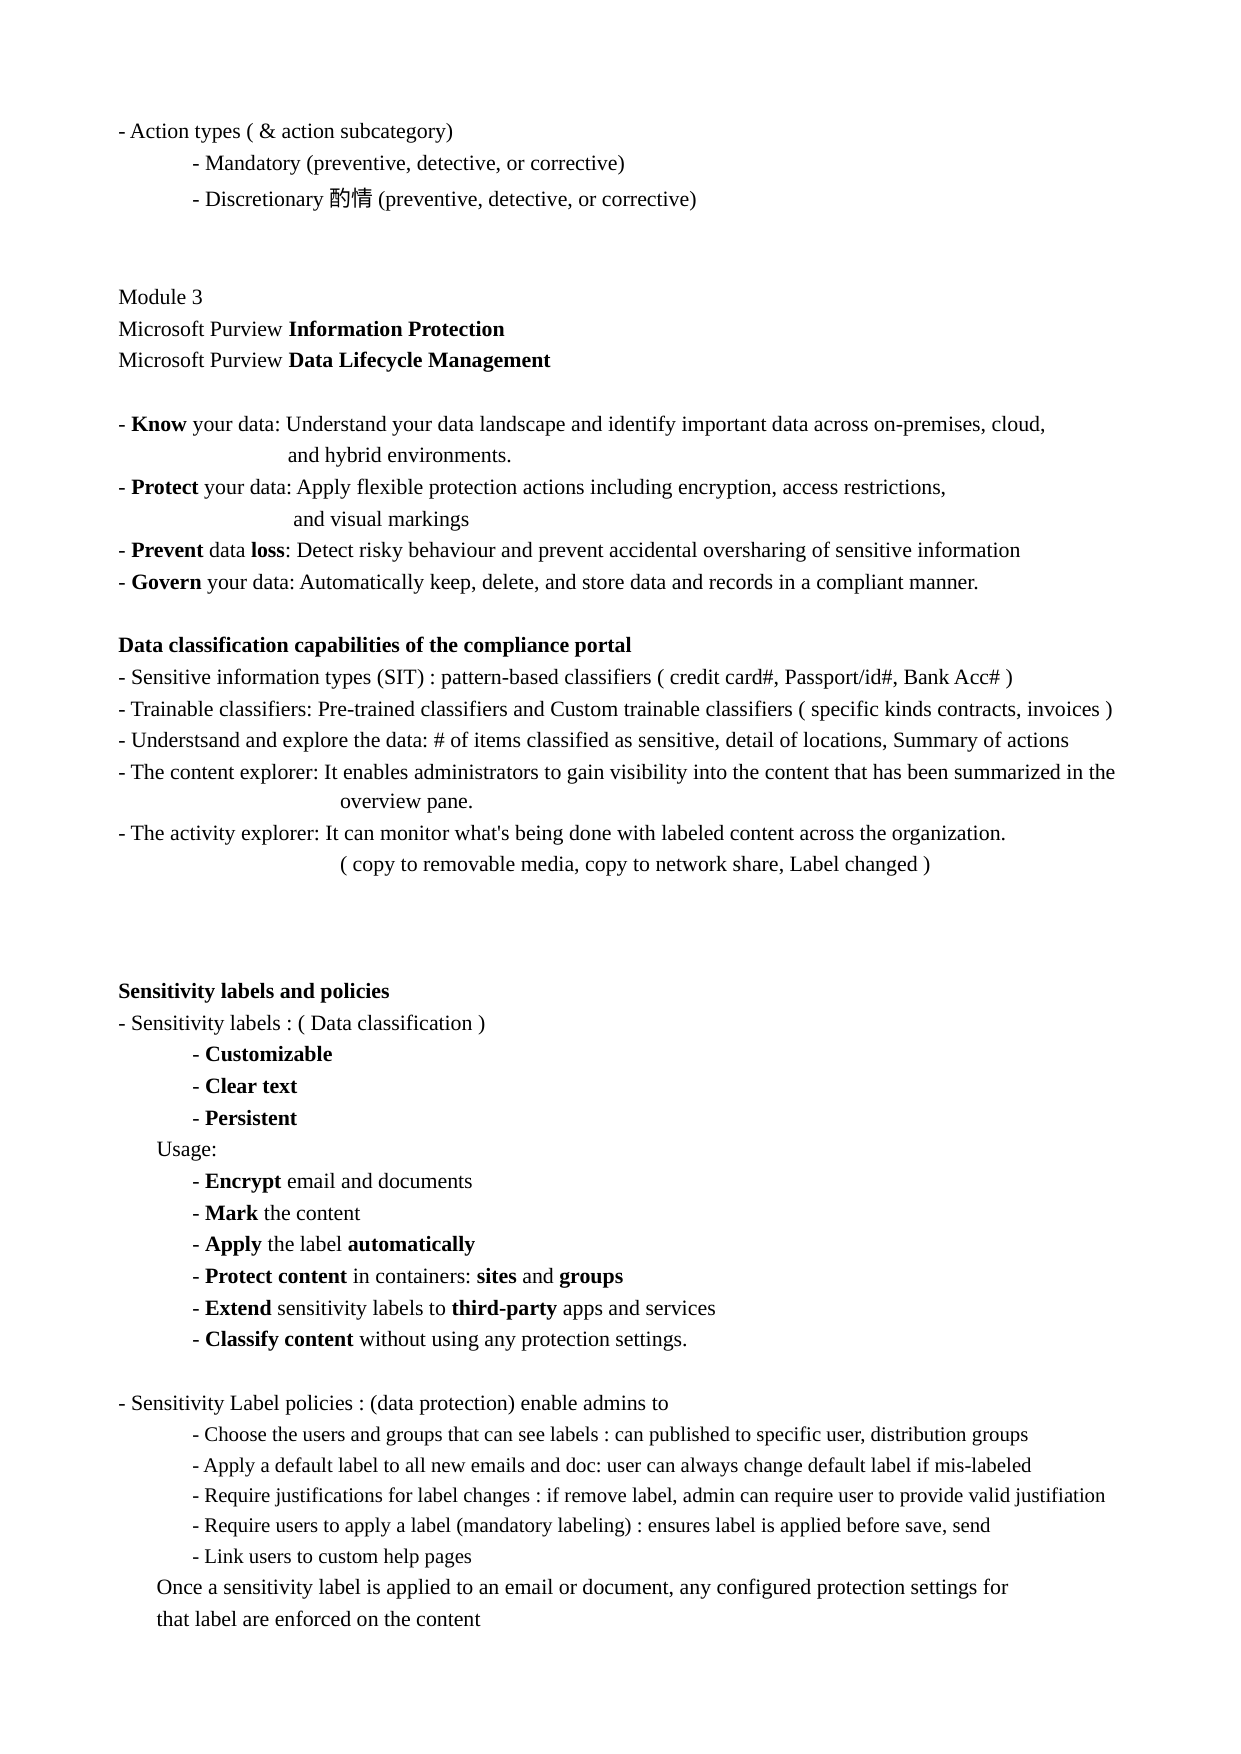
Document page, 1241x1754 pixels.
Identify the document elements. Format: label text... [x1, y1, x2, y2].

text - Discretionary 酌情 (preventive, detective, or corrective) [99, 181, 1122, 213]
text and hybrid environments. [99, 442, 1122, 467]
text - Know your data: Understand your data landscape and identify important data across on-premises, cloud, [99, 411, 1122, 436]
text - Govern your data: Automatically keep, delete, and store data and records in a compliant manner. [99, 569, 1122, 594]
text Usage: [99, 1136, 1122, 1161]
text Sensitivity labels and policies [99, 978, 1122, 1003]
text - Customizable [99, 1041, 1122, 1066]
text Module 3 [99, 284, 1122, 309]
text ( copy to removable media, copy to network share, Label changed ) [99, 851, 1122, 876]
text - Clear text [99, 1073, 1122, 1098]
text - Understsand and explore the data: # of items classified as sensitive, detail of locations, Summary of actions [99, 727, 1122, 752]
text - Protect your data: Apply flexible protection actions including encryption, access restrictions, [99, 474, 1122, 499]
text - Trainable classifiers: Pre-trained classifiers and Custom trainable classifiers ( specific kinds contracts, invoices ) [99, 696, 1122, 721]
text - Apply the label automatically [99, 1231, 1122, 1256]
text Data classification capabilities of the compliance portal [99, 632, 1122, 657]
text - Apply a default label to all new emails and doc: user can always change default label if mis-labeled [99, 1453, 1122, 1477]
text - Sensitivity labels : ( Data classification ) [99, 1009, 1122, 1035]
text Once a sensitivity label is applied to an email or document, any configured protection settings for [99, 1574, 1122, 1599]
text - The activity explorer: It can monitor what's being done with labeled content across the organization. [99, 819, 1122, 845]
text - Prevent data loss: Detect risky behaviour and prevent accidental oversharing of sensitive information [99, 537, 1122, 562]
text that label are enforced on the content [99, 1606, 1122, 1631]
text and visual markings [99, 506, 1122, 531]
text - Action types ( & action subcategory) [99, 118, 1122, 143]
text - Protect content in containers: sites and groups [99, 1263, 1122, 1288]
text - Extend sensitivity labels to third-party apps and services [99, 1294, 1122, 1320]
text - The content explorer: It enables administrators to gain visibility into the content that has been summarized in the overview pane. [99, 759, 1122, 813]
text - Classify content without using any protection settings. [99, 1326, 1122, 1351]
text - Persistent [99, 1104, 1122, 1130]
text - Link users to custom help pages [99, 1544, 1122, 1568]
text - Mandatory (preventive, detective, or corrective) [99, 150, 1122, 175]
text - Sensitive information types (SIT) : pattern-based classifiers ( credit card#, Passport/id#, Bank Acc# ) [99, 664, 1122, 689]
text Microsoft Purview Data Lifecycle Management [99, 347, 1122, 372]
text - Sensitivity Label policies : (data protection) enable admins to [99, 1389, 1122, 1415]
text Microsoft Purview Information Protection [99, 316, 1122, 341]
text - Choose the users and groups that can see labels : can published to specific user, distribution groups [99, 1421, 1122, 1446]
text - Encrypt email and documents [99, 1168, 1122, 1193]
text - Require justifications for label changes : if remove label, admin can require user to provide valid justifiation [99, 1483, 1122, 1507]
text - Require users to apply a label (mandatory labeling) : ensures label is applied before save, send [99, 1513, 1122, 1537]
text - Mark the content [99, 1199, 1122, 1225]
